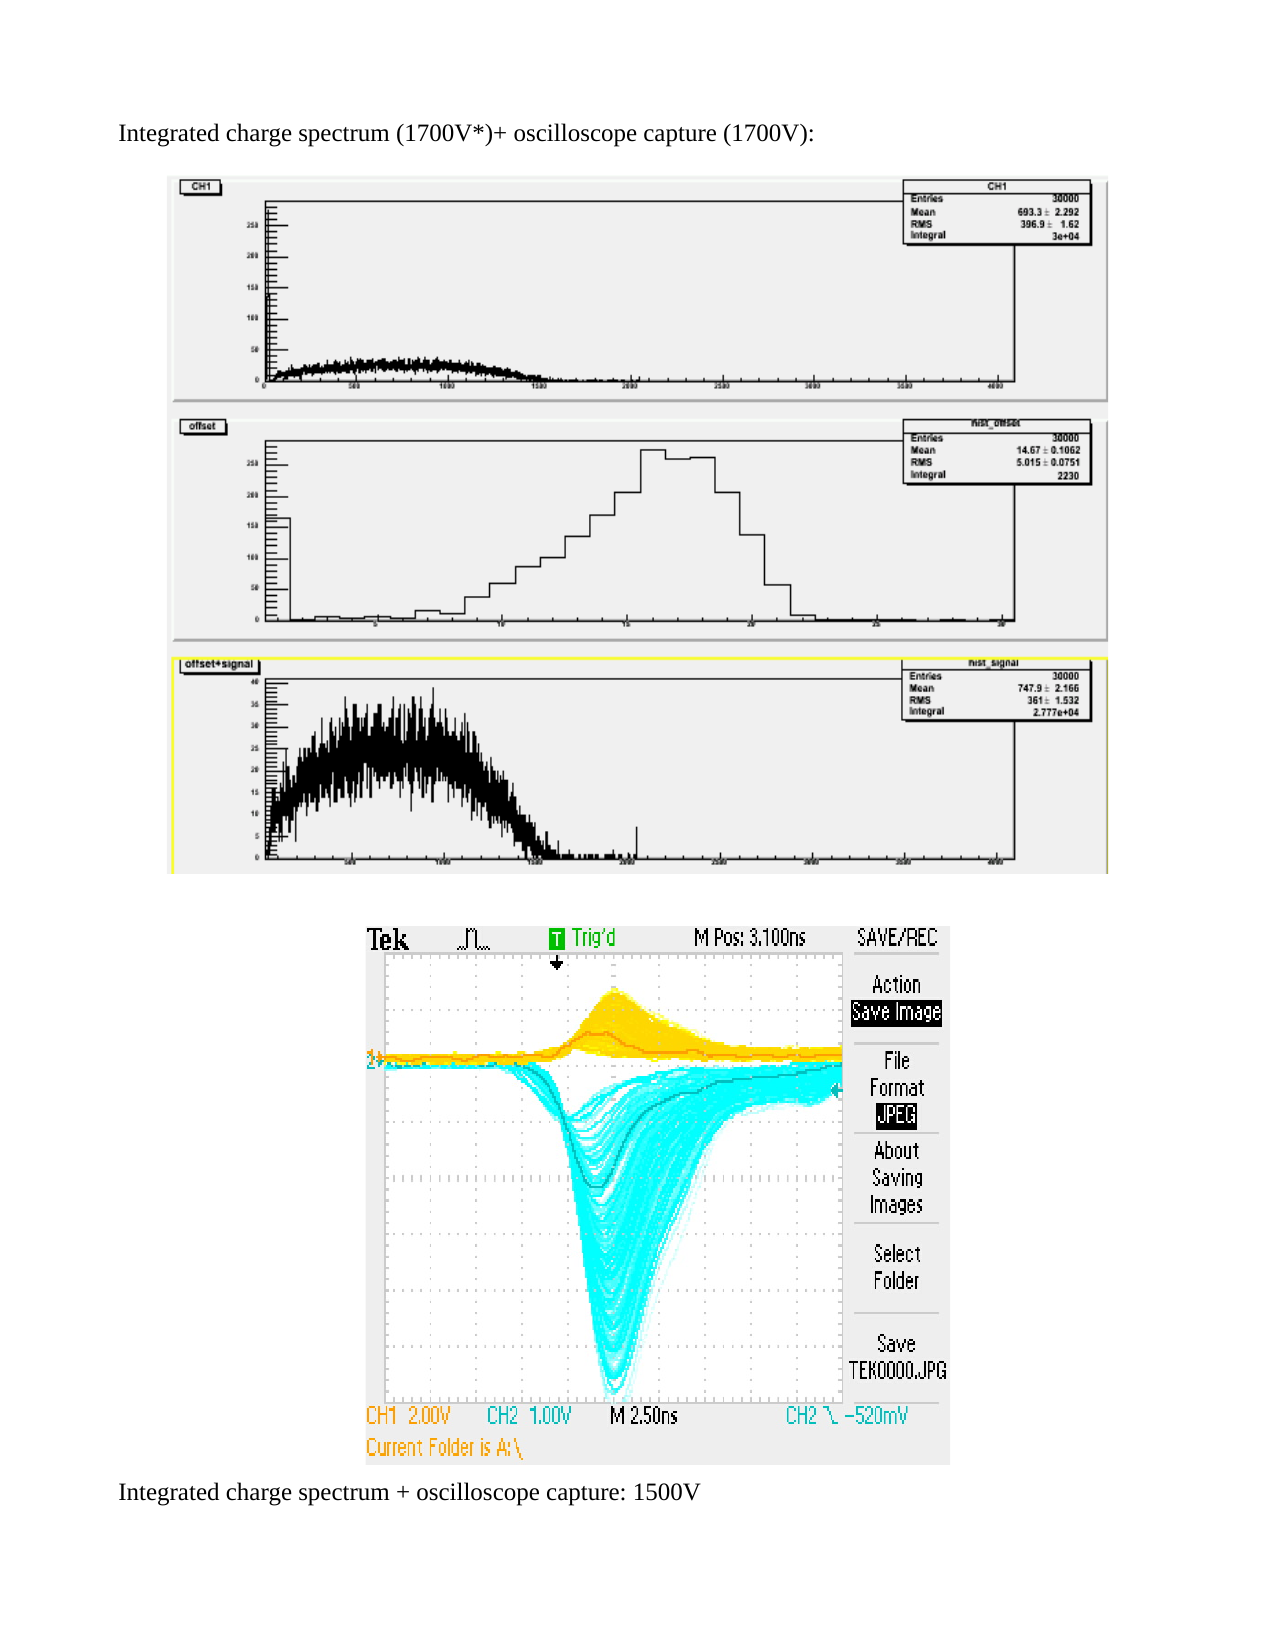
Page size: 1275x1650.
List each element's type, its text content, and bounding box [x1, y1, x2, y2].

text Integrated charge spectrum + oscilloscope capture: 1500V [118, 1477, 1157, 1506]
picture [166, 175, 1109, 874]
text Integrated charge spectrum (1700V*)+ oscilloscope capture (1700V): [118, 118, 1157, 147]
picture [365, 926, 951, 1465]
